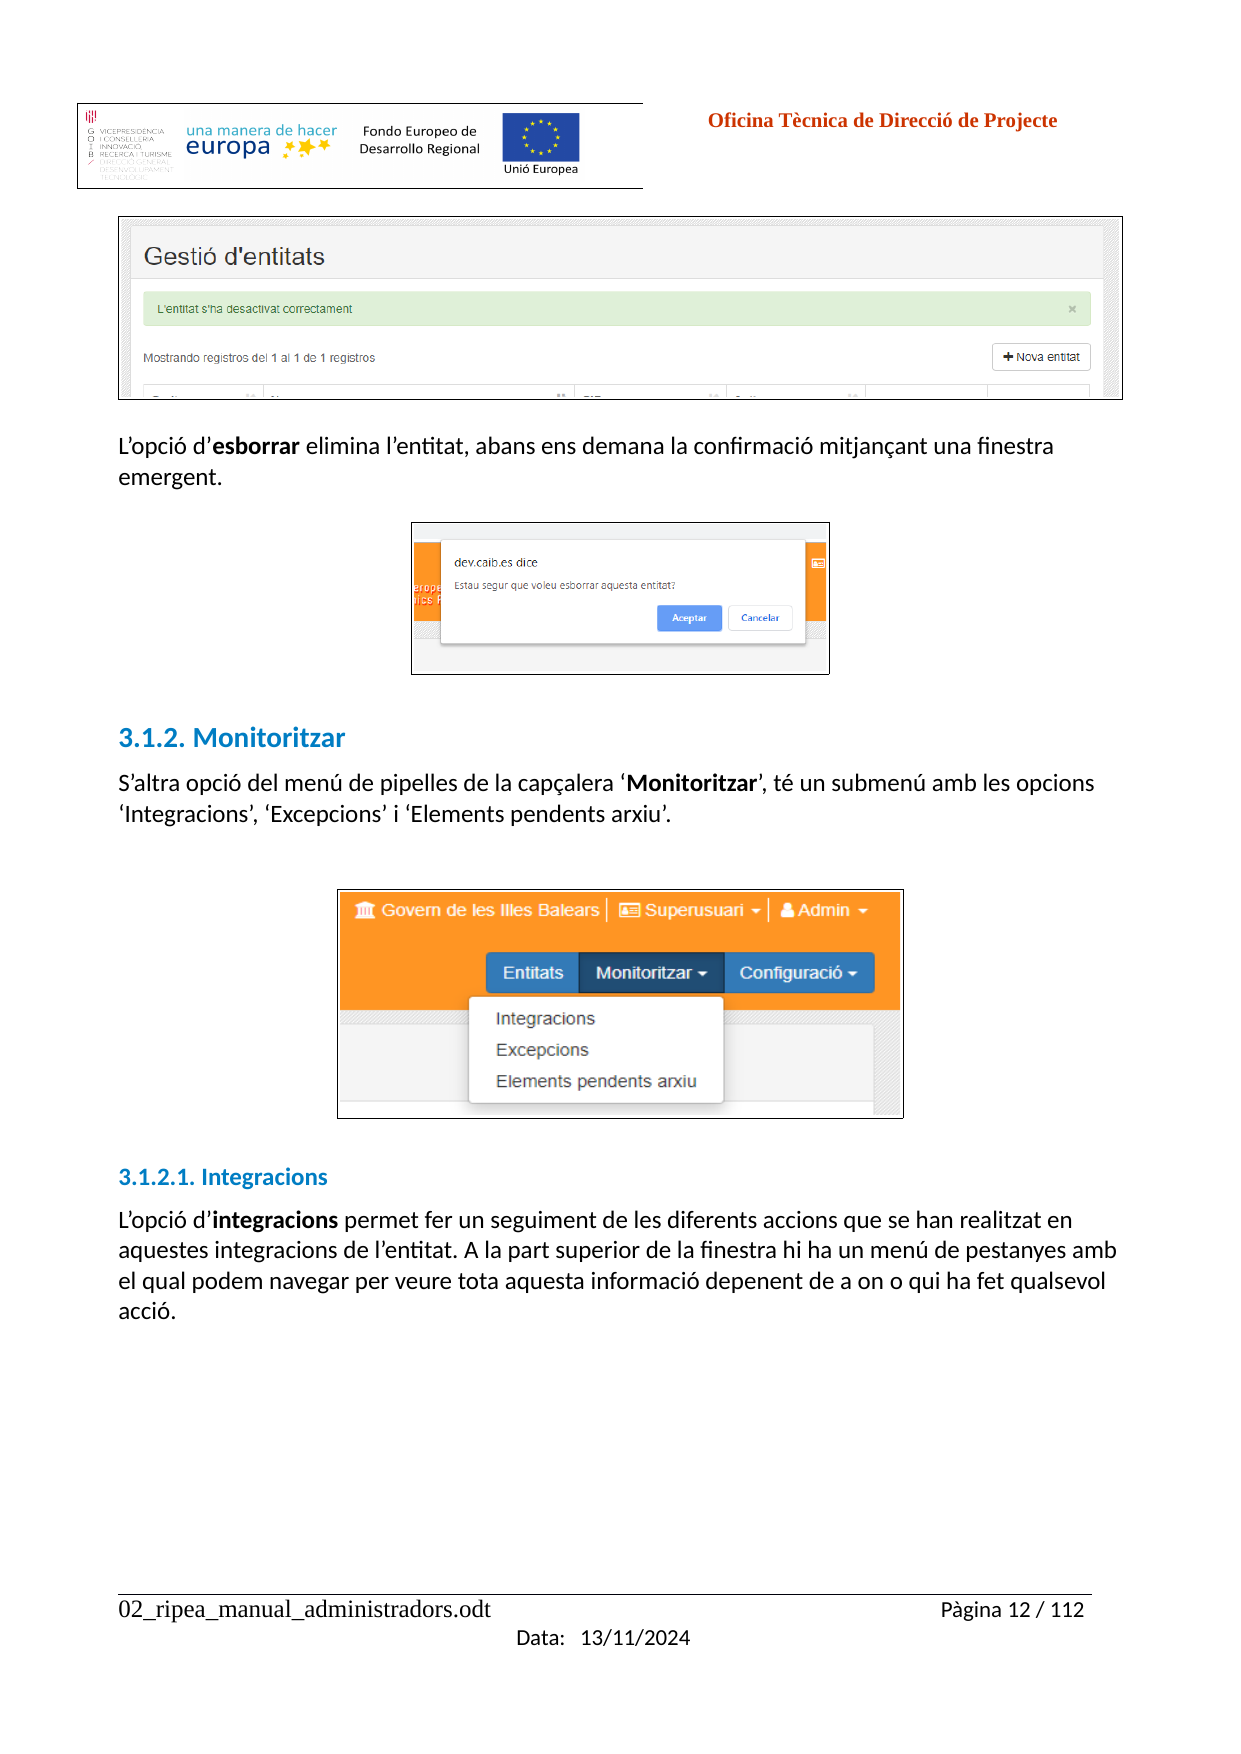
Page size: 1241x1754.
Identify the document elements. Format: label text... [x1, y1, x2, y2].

picture [121, 219, 1119, 397]
picture [184, 108, 585, 182]
subtitle 3.1.2.1. Integracions [118, 1161, 1122, 1191]
subtitle 3.1.2. Monitoritzar [118, 719, 1122, 755]
picture [414, 524, 827, 671]
picture [340, 892, 901, 1115]
text S’altra opció del menú de pipelles de la capçalera ‘Monitoritzar’, té un submenú amb les opcions ‘Integracions’, ‘Excepcions’ i ‘Elements pendents arxiu’. [118, 767, 1122, 828]
picture [82, 108, 178, 182]
text L’opció d’integracions permet fer un seguiment de les diferents accions que se han realitzat en aquestes integracions de l’entitat. A la part superior de la finestra hi ha un menú de pestanyes amb el qual podem navegar per veure tota aquesta informació depenent de a on o qui ha fet qualsevol acció. [118, 1204, 1122, 1326]
text L’opció d’esborrar elimina l’entitat, abans ens demana la confirmació mitjançant una finestra emergent. [118, 430, 1122, 491]
